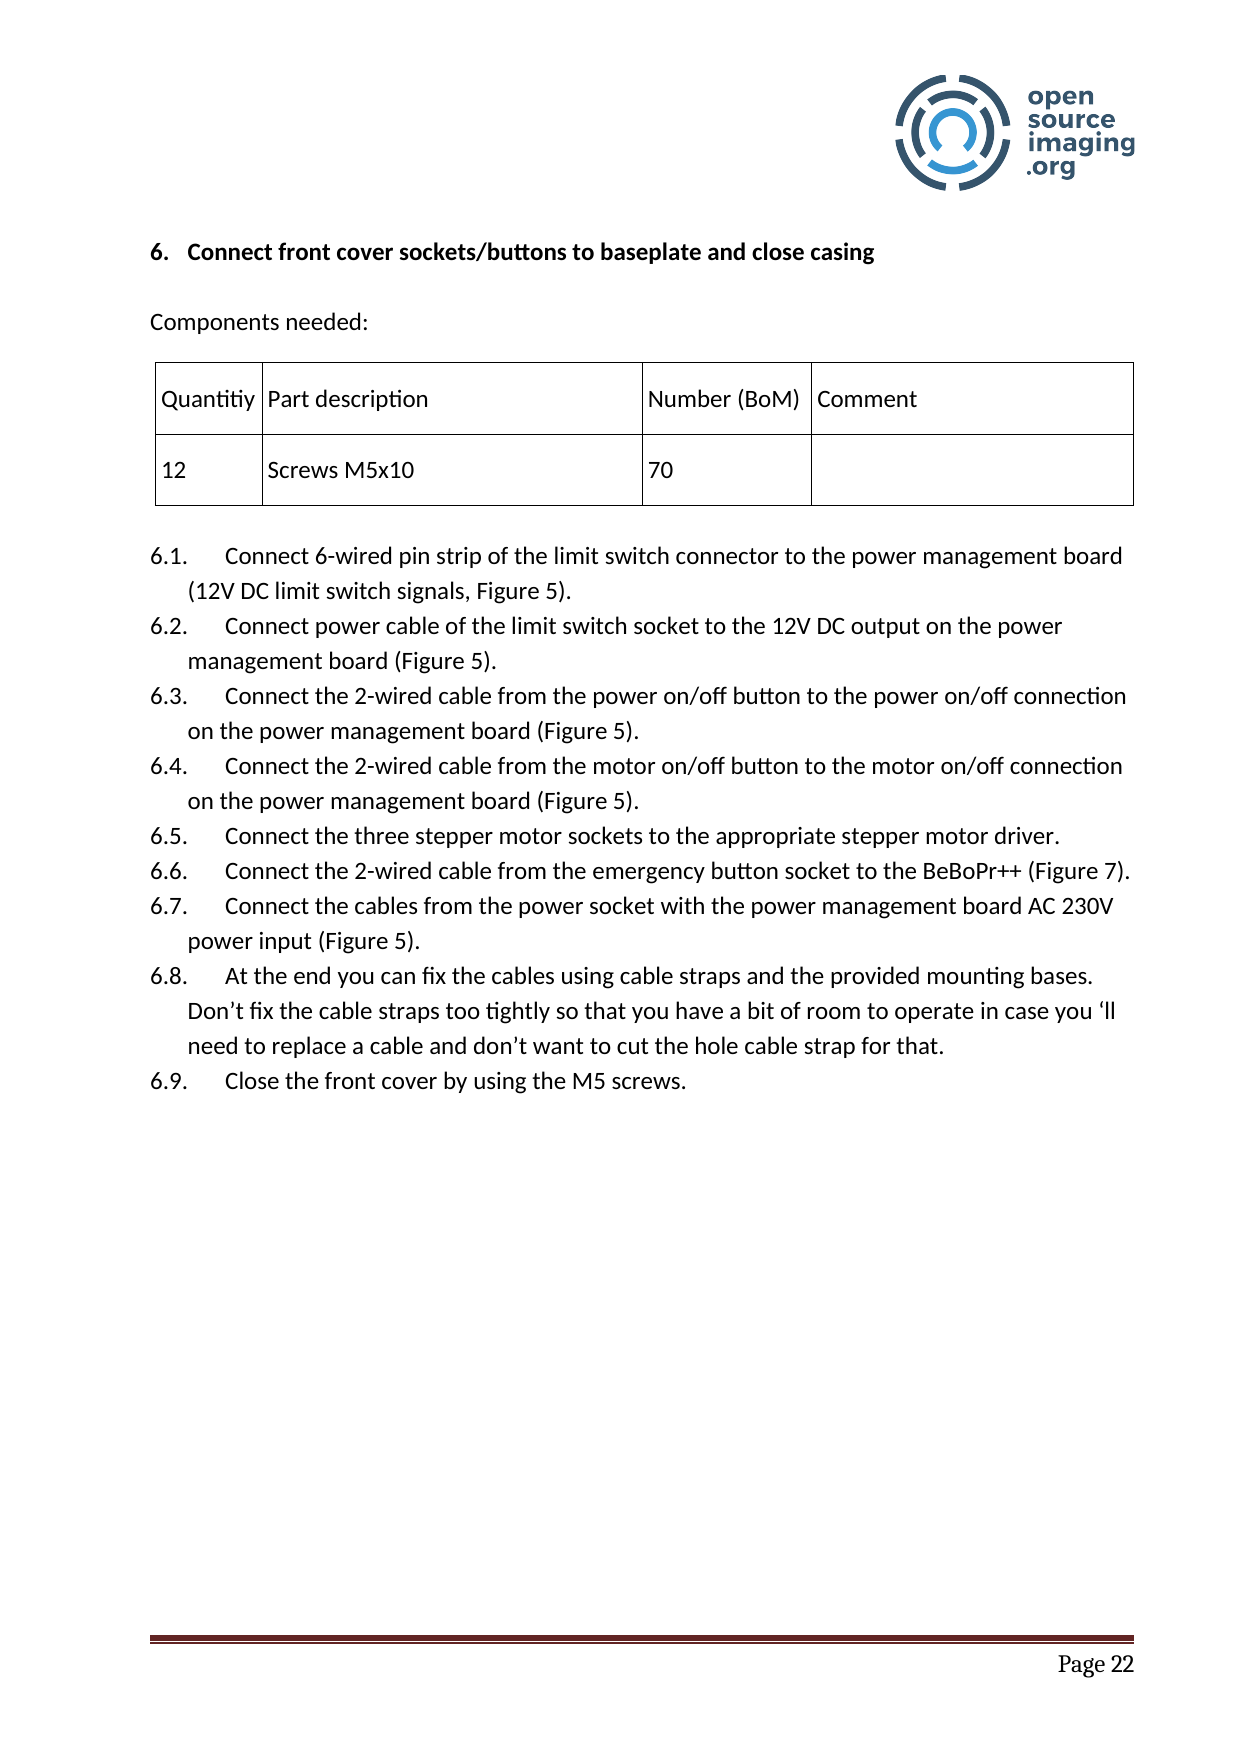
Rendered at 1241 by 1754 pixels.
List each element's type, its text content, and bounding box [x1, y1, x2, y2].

table_header Comment [812, 363, 1133, 433]
list Connect the 2-wired cable from the emergency button socket to the BeBoPr++ (Figure 7). [150, 855, 1134, 885]
list Connect the 2-wired cable from the motor on/off button to the motor on/off connection on the power management board (Figure 5). [150, 750, 1134, 815]
list Connect the cables from the power socket with the power management board AC 230V power input (Figure 5). [150, 890, 1134, 955]
table_cell 70 [643, 435, 811, 505]
list Close the front cover by using the M5 screws. [150, 1065, 1134, 1095]
list Connect the 2-wired cable from the power on/off button to the power on/off connection on the power management board (Figure 5). [150, 680, 1134, 745]
list Components needed: [150, 306, 1134, 337]
table_header Part description [263, 363, 642, 433]
list Connect power cable of the limit switch socket to the 12V DC output on the power management board (Figure 5). [150, 610, 1134, 675]
picture [895, 75, 1135, 191]
list Connect 6-wired pin strip of the limit switch connector to the power management board (12V DC limit switch signals, Figure 5). [150, 540, 1134, 605]
list At the end you can fix the cables using cable straps and the provided mounting bases. Don’t fix the cable straps too tightly so that you have a bit of room to operate in case you ‘ll need to replace a cable and don’t want to cut the hole cable strap for that. [150, 960, 1134, 1060]
table_cell [812, 435, 1133, 505]
table_header Number (BoM) [643, 363, 811, 433]
list Connect front cover sockets/buttons to baseplate and close casing [150, 236, 1134, 267]
list Connect the three stepper motor sockets to the appropriate stepper motor driver. [150, 820, 1134, 850]
table_header Quantitiy [156, 363, 262, 433]
table_cell 12 [156, 435, 262, 505]
table_cell Screws M5x10 [263, 435, 642, 505]
